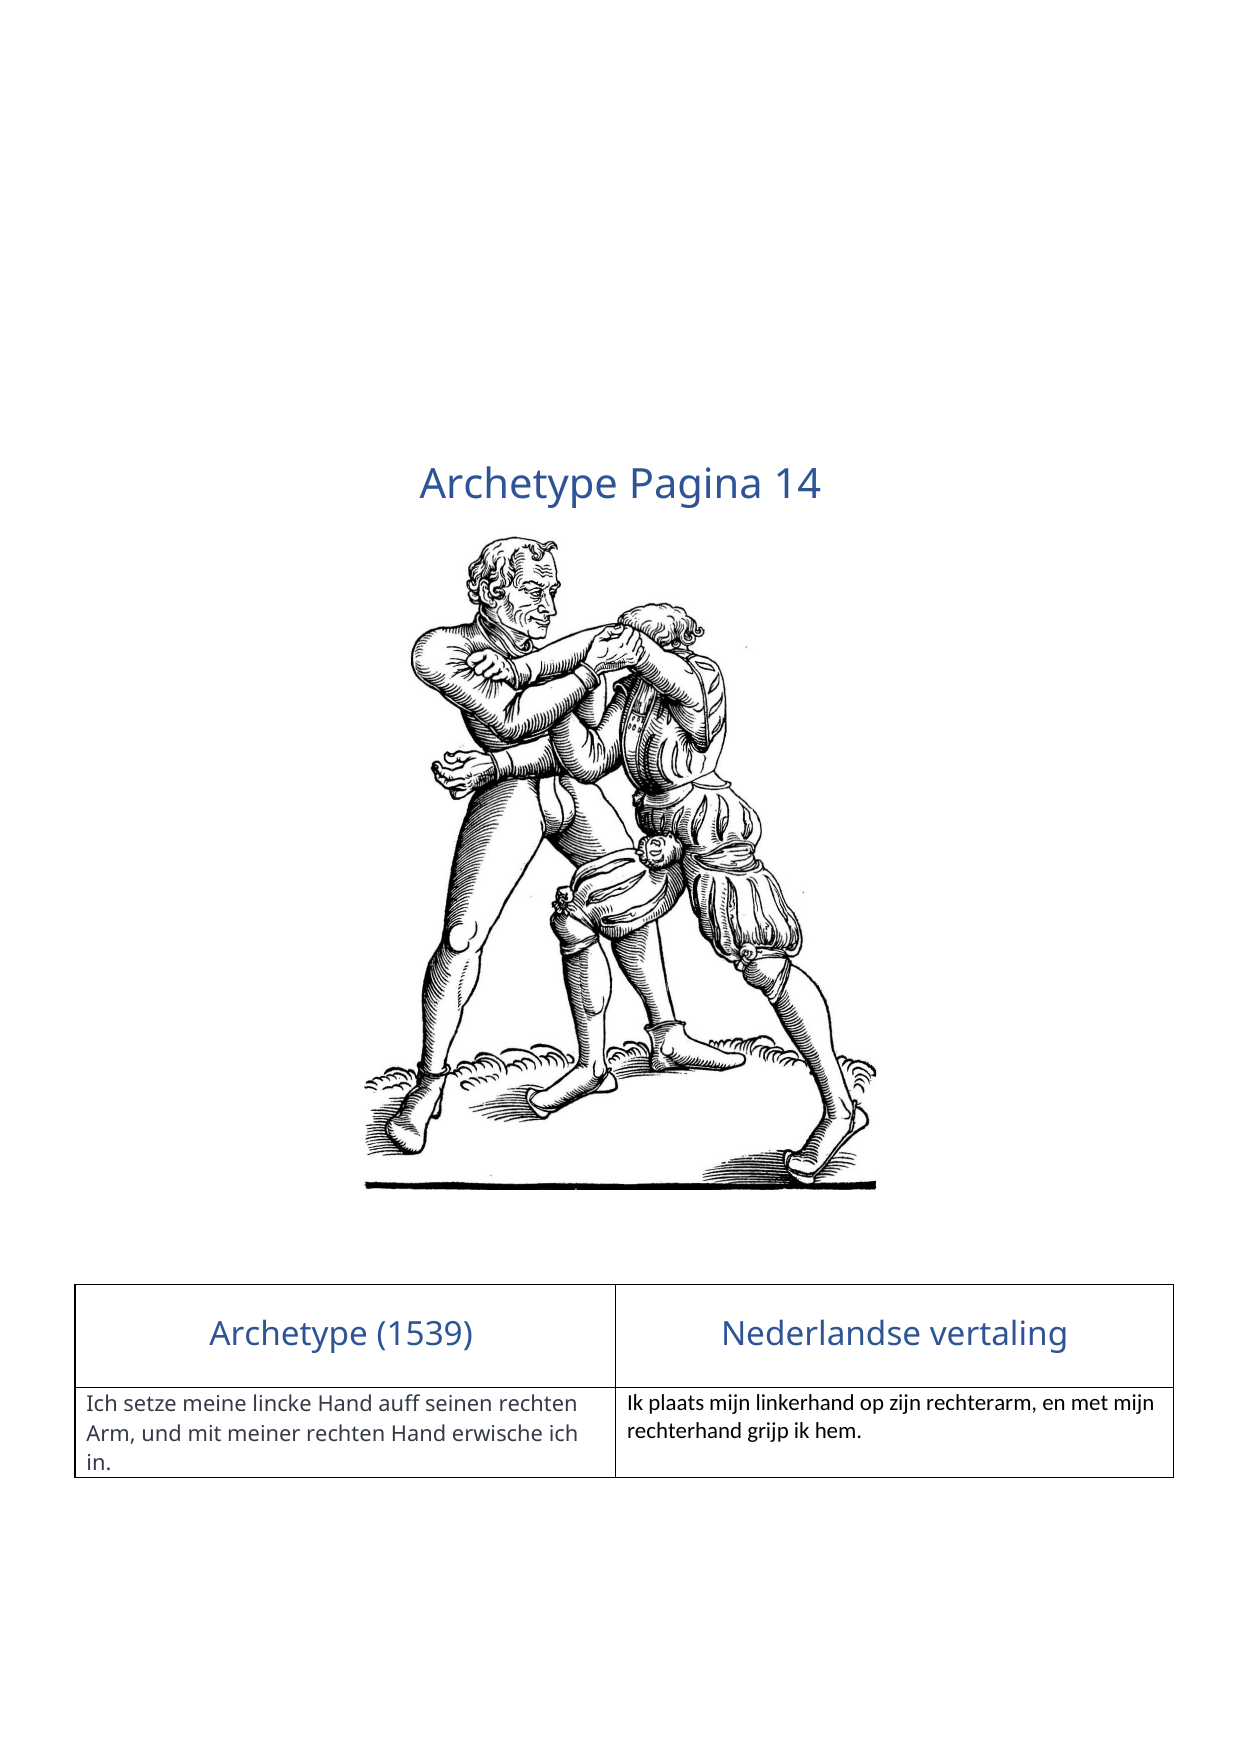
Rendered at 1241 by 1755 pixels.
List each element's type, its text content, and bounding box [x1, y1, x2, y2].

table_cell Ik plaats mijn linkerhand op zijn rechterarm, en met mijn rechterhand grijp ik hem. [616, 1388, 1173, 1477]
table_cell Ich setze meine lincke Hand auff seinen rechten Arm, und mit meiner rechten Hand erwische ich in. [76, 1388, 615, 1477]
picture [364, 514, 877, 1190]
table_header Nederlandse vertaling [616, 1285, 1173, 1387]
table_header Archetype (1539) [76, 1285, 615, 1387]
subtitle Archetype Pagina 14 [75, 454, 1165, 511]
